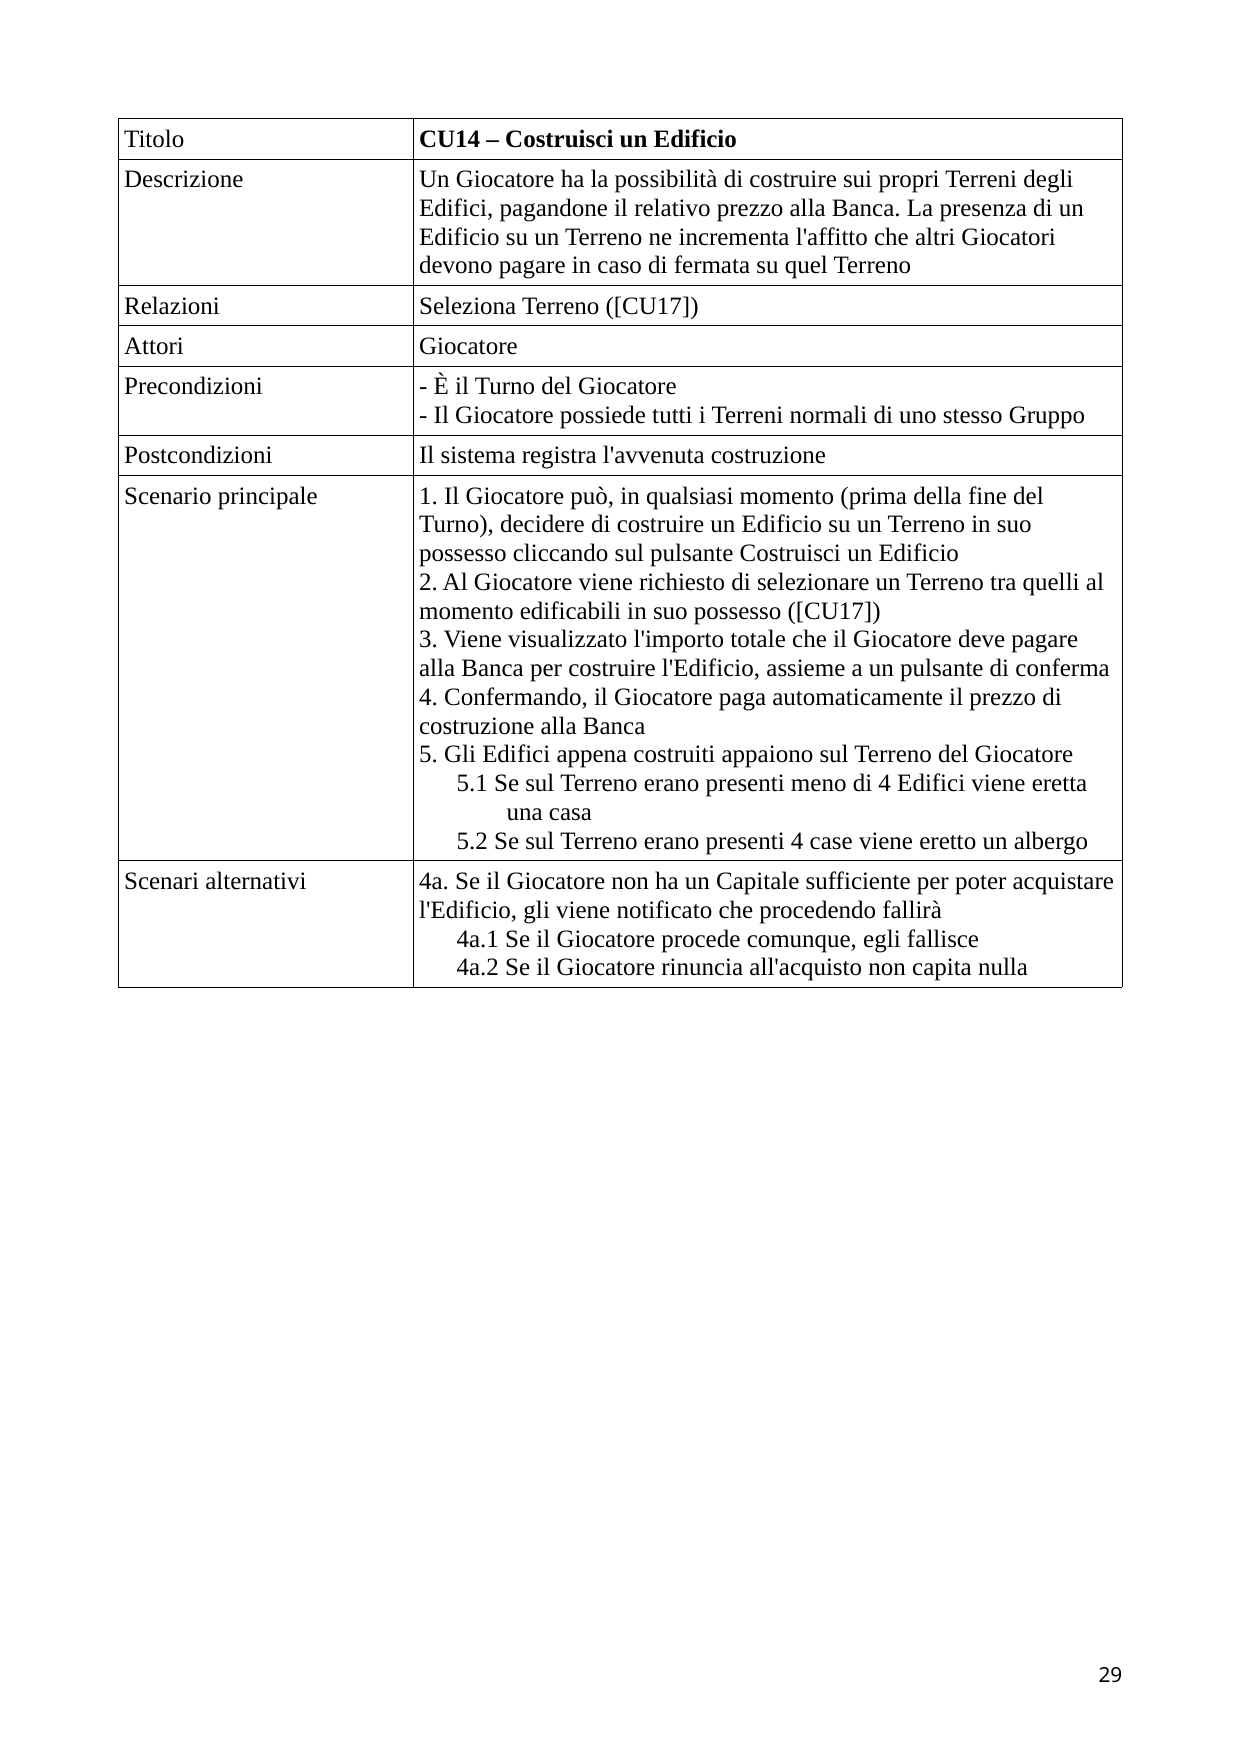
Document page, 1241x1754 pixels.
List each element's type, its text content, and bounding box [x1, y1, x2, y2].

table_cell - È il Turno del Giocatore - Il Giocatore possiede tutti i Terreni normali di uno stesso Gruppo [414, 367, 1122, 435]
table_cell Il sistema registra l'avvenuta costruzione [414, 436, 1122, 475]
table_cell 4a. Se il Giocatore non ha un Capitale sufficiente per poter acquistare l'Edificio, gli viene notificato che procedendo fallirà 4a.1 Se il Giocatore procede comunque, egli fallisce 4a.2 Se il Giocatore rinuncia all'acquisto non capita nulla [414, 861, 1122, 987]
table_cell 1. Il Giocatore può, in qualsiasi momento (prima della fine del Turno), decidere di costruire un Edificio su un Terreno in suo possesso cliccando sul pulsante Costruisci un Edificio 2. Al Giocatore viene richiesto di selezionare un Terreno tra quelli al momento edificabili in suo possesso ([CU17]) 3. Viene visualizzato l'importo totale che il Giocatore deve pagare alla Banca per costruire l'Edificio, assieme a un pulsante di conferma 4. Confermando, il Giocatore paga automaticamente il prezzo di costruzione alla Banca 5. Gli Edifici appena costruiti appaiono sul Terreno del Giocatore 5.1 Se sul Terreno erano presenti meno di 4 Edifici viene eretta una casa 5.2 Se sul Terreno erano presenti 4 case viene eretto un albergo [414, 476, 1122, 860]
table_header CU14 – Costruisci un Edificio [414, 119, 1122, 158]
table_cell Precondizioni [119, 367, 413, 435]
table_cell Scenari alternativi [119, 861, 413, 987]
table_cell Scenario principale [119, 476, 413, 860]
table_cell Giocatore [414, 326, 1122, 366]
table_cell Postcondizioni [119, 436, 413, 475]
table_cell Un Giocatore ha la possibilità di costruire sui propri Terreni degli Edifici, pagandone il relativo prezzo alla Banca. La presenza di un Edificio su un Terreno ne incrementa l'affitto che altri Giocatori devono pagare in caso di fermata su quel Terreno [414, 160, 1122, 285]
table_cell Seleziona Terreno ([CU17]) [414, 286, 1122, 325]
table_cell Descrizione [119, 160, 413, 285]
table_header Titolo [119, 119, 413, 158]
table_cell Attori [119, 326, 413, 366]
table_cell Relazioni [119, 286, 413, 325]
